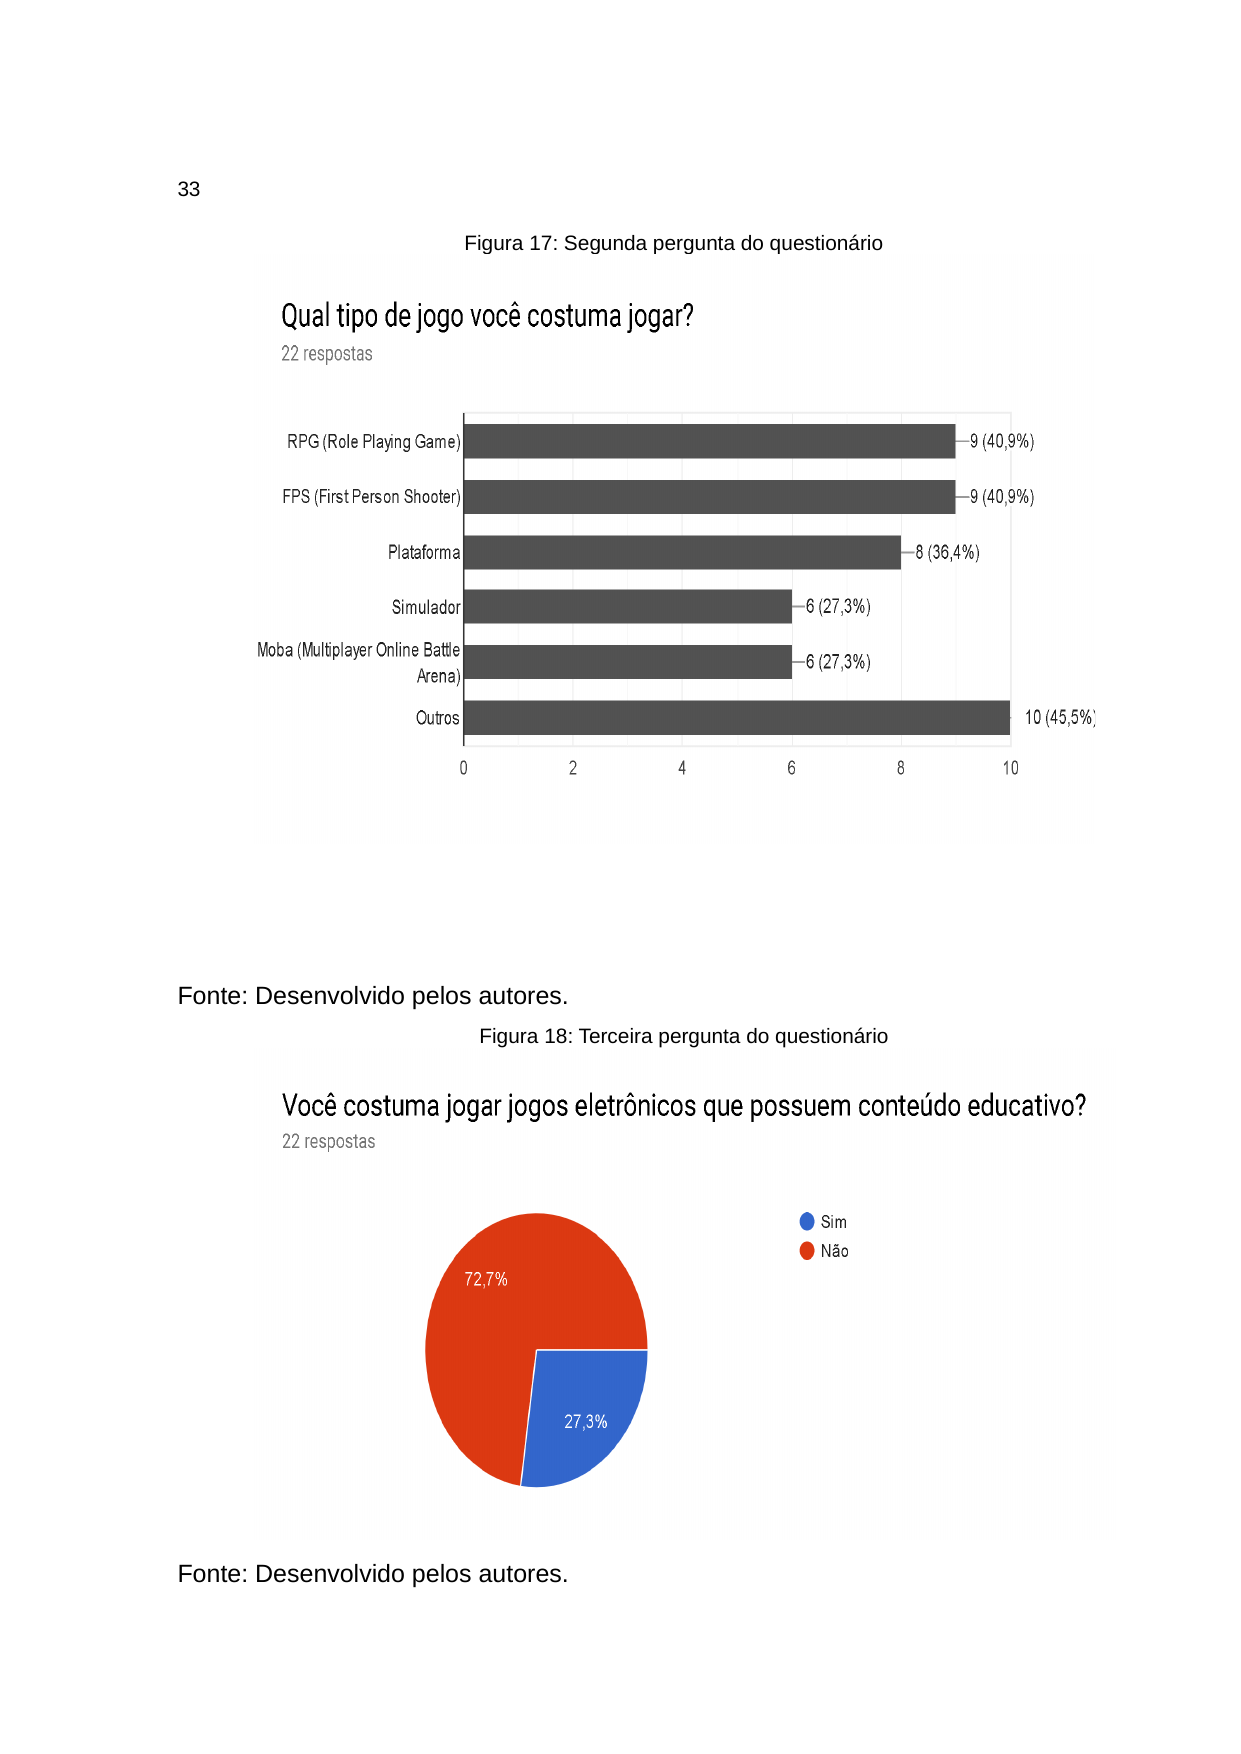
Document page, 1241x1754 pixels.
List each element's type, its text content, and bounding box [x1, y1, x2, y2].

picture [252, 254, 1096, 844]
subtitle Figura 17: Segunda pergunta do questionário [252, 231, 1095, 254]
text Fonte: Desenvolvido pelos autores. [177, 981, 1122, 1010]
subtitle Figura 18: Terceira pergunta do questionário [252, 1024, 1116, 1048]
text Fonte: Desenvolvido pelos autores. [177, 1559, 1122, 1588]
picture [252, 1048, 1116, 1540]
